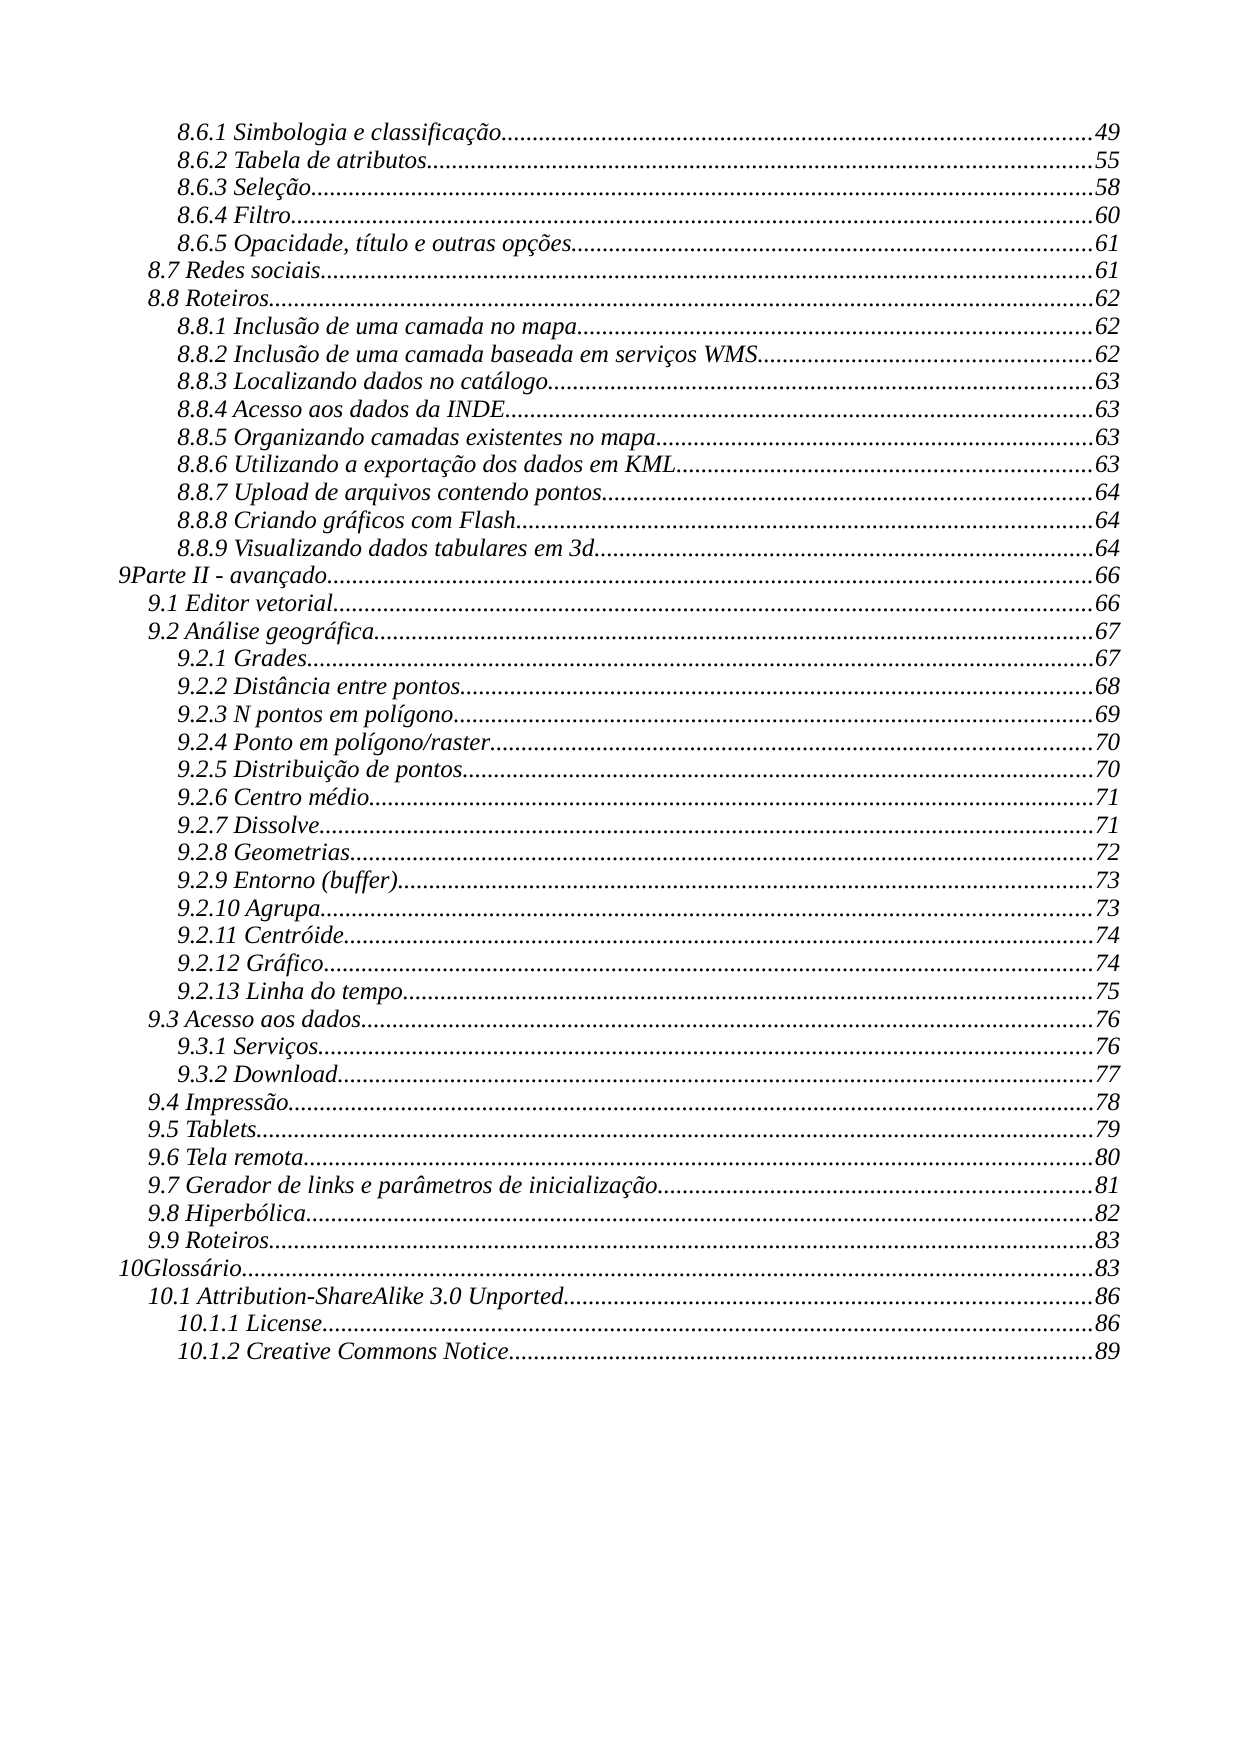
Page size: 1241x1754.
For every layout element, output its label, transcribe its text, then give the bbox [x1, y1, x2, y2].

text 10.1.1 License 86 [177, 1309, 1122, 1337]
text 10.1 Attribution-ShareAlike 3.0 Unported 86 [148, 1282, 1122, 1309]
text 9.2 Análise geográfica 67 [148, 617, 1122, 644]
text 9.2.1 Grades 67 [177, 644, 1122, 672]
text 8.8.2 Inclusão de uma camada baseada em serviços WMS 62 [177, 340, 1122, 367]
text 9Parte II - avançado 66 [118, 561, 1122, 589]
text 8.8.6 Utilizando a exportação dos dados em KML 63 [177, 451, 1122, 478]
text 8.6.4 Filtro 60 [177, 201, 1122, 229]
text 9.5 Tablets 79 [148, 1116, 1122, 1143]
text 8.8.4 Acesso aos dados da INDE 63 [177, 395, 1122, 423]
text 8.8 Roteiros 62 [148, 284, 1122, 312]
text 9.8 Hiperbólica 82 [148, 1199, 1122, 1226]
text 9.2.2 Distância entre pontos 68 [177, 672, 1122, 700]
text 9.2.11 Centróide 74 [177, 922, 1122, 949]
text 8.6.2 Tabela de atributos 55 [177, 146, 1122, 173]
text 9.2.12 Gráfico 74 [177, 949, 1122, 977]
text 8.8.8 Criando gráficos com Flash 64 [177, 506, 1122, 534]
text 9.4 Impressão 78 [148, 1088, 1122, 1116]
text 8.8.7 Upload de arquivos contendo pontos 64 [177, 478, 1122, 506]
text 9.2.4 Ponto em polígono/raster 70 [177, 728, 1122, 755]
text 8.6.3 Seleção 58 [177, 173, 1122, 201]
text 9.2.13 Linha do tempo 75 [177, 977, 1122, 1005]
text 9.3.1 Serviços 76 [177, 1032, 1122, 1060]
text 8.7 Redes sociais 61 [148, 257, 1122, 284]
text 8.8.9 Visualizando dados tabulares em 3d 64 [177, 534, 1122, 561]
text 10.1.2 Creative Commons Notice 89 [177, 1337, 1122, 1365]
text 9.9 Roteiros 83 [148, 1226, 1122, 1254]
text 9.2.8 Geometrias 72 [177, 838, 1122, 866]
text 9.3 Acesso aos dados 76 [148, 1005, 1122, 1032]
text 9.2.7 Dissolve 71 [177, 811, 1122, 838]
text 9.3.2 Download 77 [177, 1060, 1122, 1088]
text 8.8.5 Organizando camadas existentes no mapa 63 [177, 423, 1122, 451]
text 8.8.1 Inclusão de uma camada no mapa 62 [177, 312, 1122, 340]
text 9.6 Tela remota 80 [148, 1143, 1122, 1171]
text 8.8.3 Localizando dados no catálogo 63 [177, 367, 1122, 395]
text 9.7 Gerador de links e parâmetros de inicialização 81 [148, 1171, 1122, 1199]
text 9.2.9 Entorno (buffer) 73 [177, 866, 1122, 894]
text 9.2.5 Distribuição de pontos 70 [177, 755, 1122, 783]
text 8.6.5 Opacidade, título e outras opções 61 [177, 229, 1122, 257]
text 9.2.6 Centro médio 71 [177, 783, 1122, 811]
text 9.2.10 Agrupa 73 [177, 894, 1122, 922]
text 10Glossário 83 [118, 1254, 1122, 1282]
text 8.6.1 Simbologia e classificação 49 [177, 118, 1122, 146]
text 9.2.3 N pontos em polígono 69 [177, 700, 1122, 728]
text 9.1 Editor vetorial 66 [148, 589, 1122, 617]
